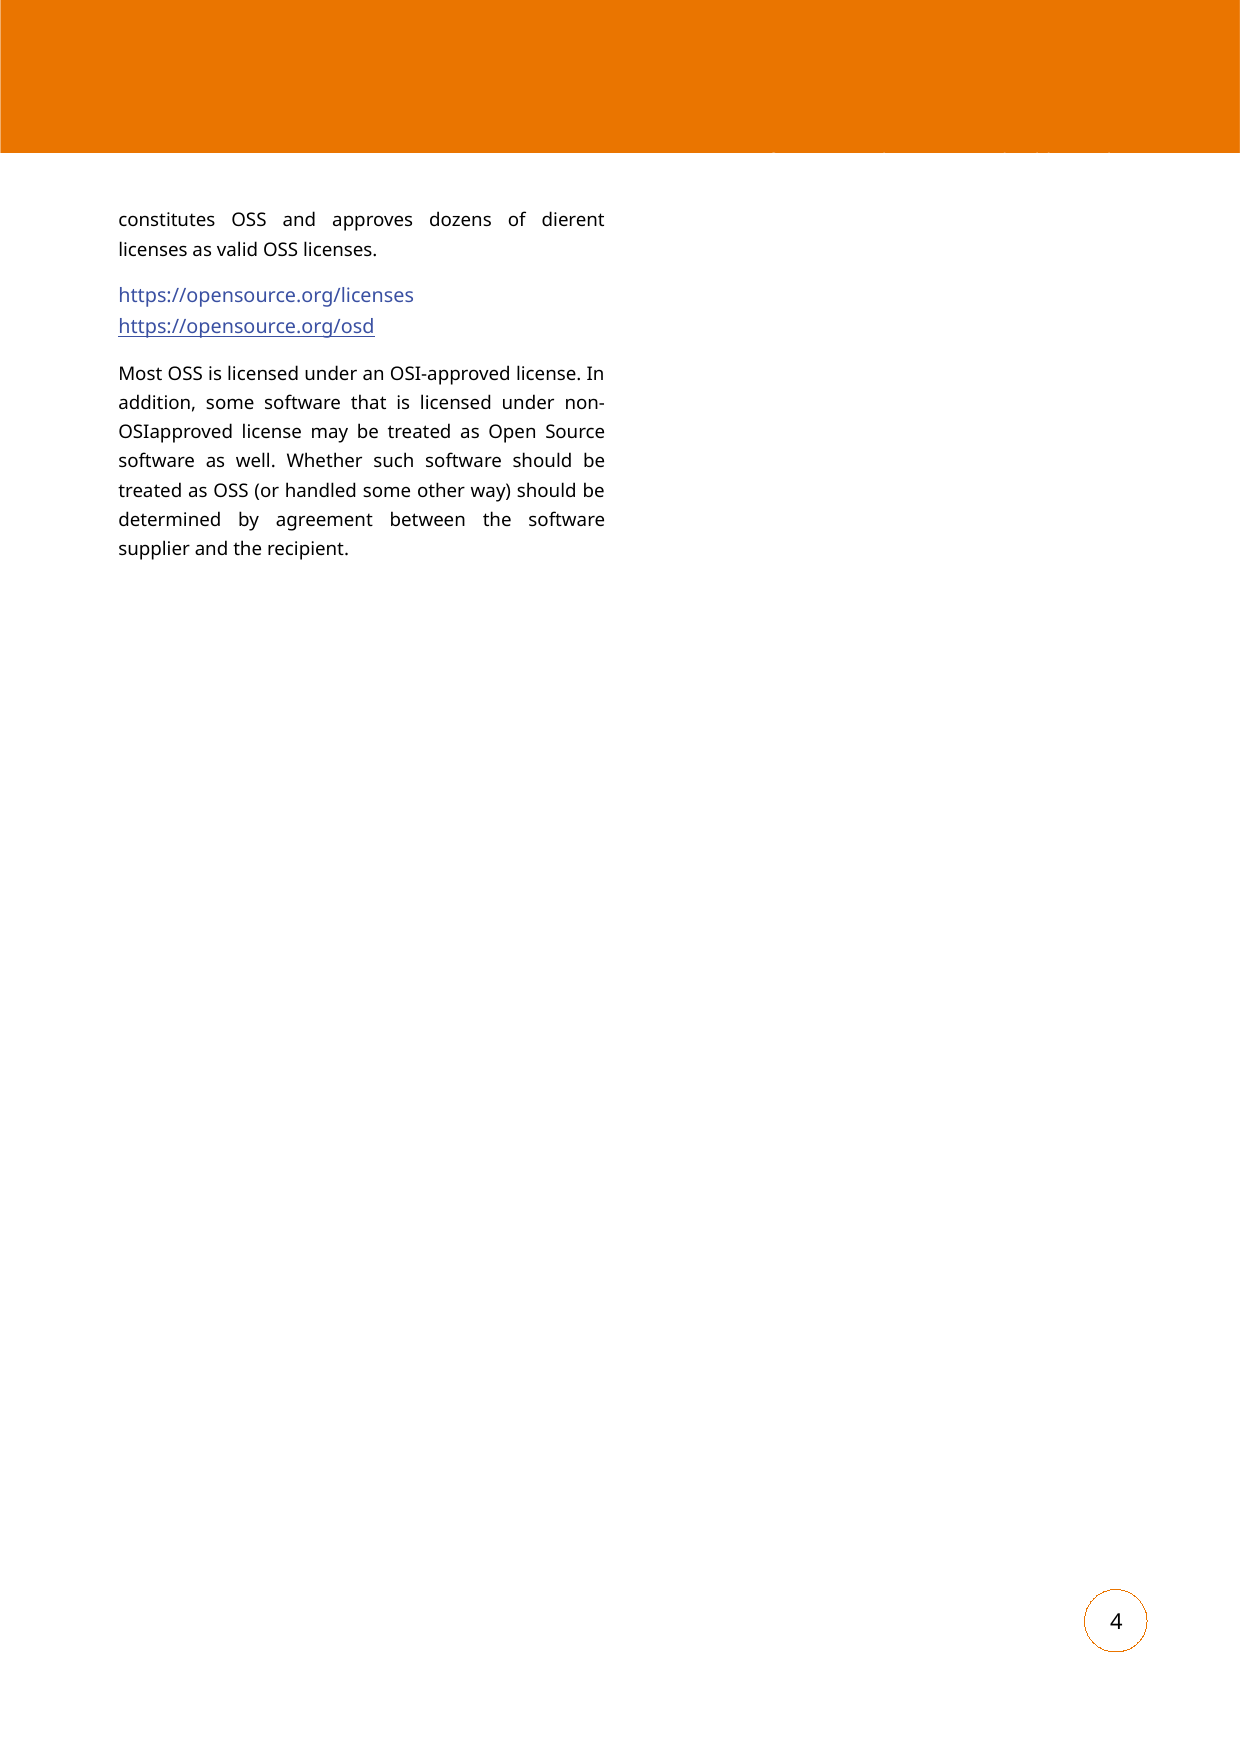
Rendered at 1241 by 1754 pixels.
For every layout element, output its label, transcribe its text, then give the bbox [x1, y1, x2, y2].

text constitutes OSS and approves dozens of dierent licenses as valid OSS licenses. [118, 207, 605, 261]
text Most OSS is licensed under an OSI-approved license. In addition, some software that is licensed under non-OSIapproved license may be treated as Open Source software as well. Whether such software should be treated as OSS (or handled some other way) should be determined by agreement between the software supplier and the recipient. [118, 360, 605, 561]
text https://opensource.org/osd [118, 312, 605, 339]
text https://opensource.org/licenses [118, 282, 605, 308]
